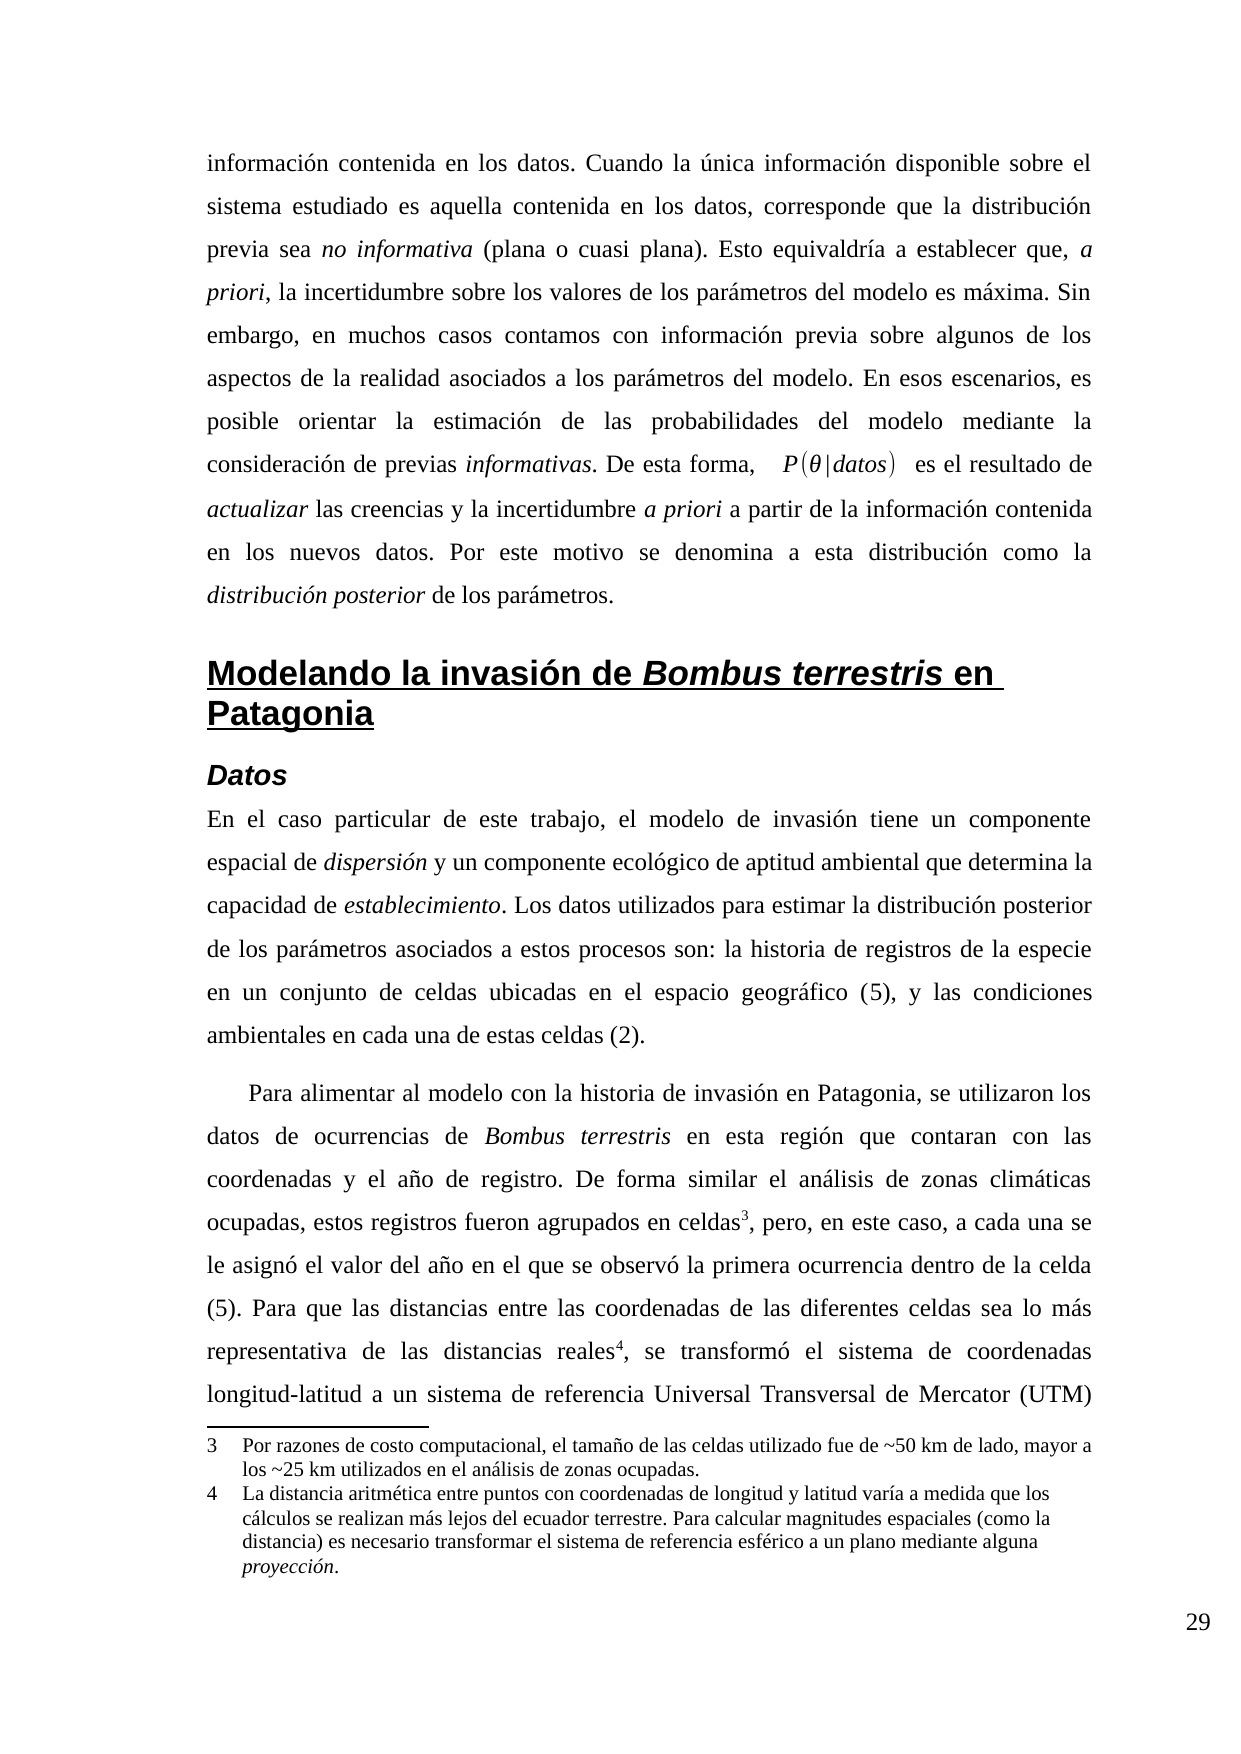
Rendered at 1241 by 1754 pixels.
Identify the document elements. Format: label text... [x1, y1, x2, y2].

text La distancia aritmética entre puntos con coordenadas de longitud y latitud varía a medida que los cálculos se realizan más lejos del ecuador terrestre. Para calcular magnitudes espaciales (como la distancia) es necesario transformar el sistema de referencia esférico a un plano mediante alguna proyección. [207, 1481, 1093, 1578]
text Por razones de costo computacional, el tamaño de las celdas utilizado fue de ~50 km de lado, mayor a los ~25 km utilizados en el análisis de zonas ocupadas. [207, 1433, 1093, 1481]
subtitle Datos [207, 758, 1093, 792]
subtitle Modelando la invasión de Bombus terrestris en Patagonia [207, 653, 1093, 733]
text Para alimentar al modelo con la historia de invasión en Patagonia, se utilizaron los datos de ocurrencias de Bombus terrestris en esta región que contaran con las coordenadas y el año de registro. De forma similar el análisis de zonas climáticas ocupadas, estos registros fueron agrupados en celdas, pero, en este caso, a cada una se le asignó el valor del año en el que se observó la primera ocurrencia dentro de la celda (Figura 5). Para que las distancias entre las coordenadas de las diferentes celdas sea lo más representativa de las distancias reales, se transformó el sistema de coordenadas longitud-latitud a un sistema de referencia Universal Transversal de Mercator (UTM) centrado en la zona 19H (USGS, 2001). Además, para cada celda se consideró el valor de las tres primeras componentes principales de las variables bioclimáticas (Figura 2), tomando el valor correspondiente a las coordenadas del centro de la celda. [207, 1078, 1093, 1408]
text información contenida en los datos. Cuando la única información disponible sobre el sistema estudiado es aquella contenida en los datos, corresponde que la distribución previa sea no informativa (plana o cuasi plana). Esto equivaldría a establecer que, a priori, la incertidumbre sobre los valores de los parámetros del modelo es máxima. Sin embargo, en muchos casos contamos con información previa sobre algunos de los aspectos de la realidad asociados a los parámetros del modelo. En esos escenarios, es posible orientar la estimación de las probabilidades del modelo mediante la consideración de previas informativas. De esta forma, es el resultado de actualizar las creencias y la incertidumbre a priori a partir de la información contenida en los nuevos datos. Por este motivo se denomina a esta distribución como la distribución posterior de los parámetros. [207, 148, 1093, 609]
text En el caso particular de este trabajo, el modelo de invasión tiene un componente espacial de dispersión y un componente ecológico de aptitud ambiental que determina la capacidad de establecimiento. Los datos utilizados para estimar la distribución posterior de los parámetros asociados a estos procesos son: la historia de registros de la especie en un conjunto de celdas ubicadas en el espacio geográfico (Figura 5), y las condiciones ambientales en cada una de estas celdas (Figura 2). [207, 804, 1093, 1049]
